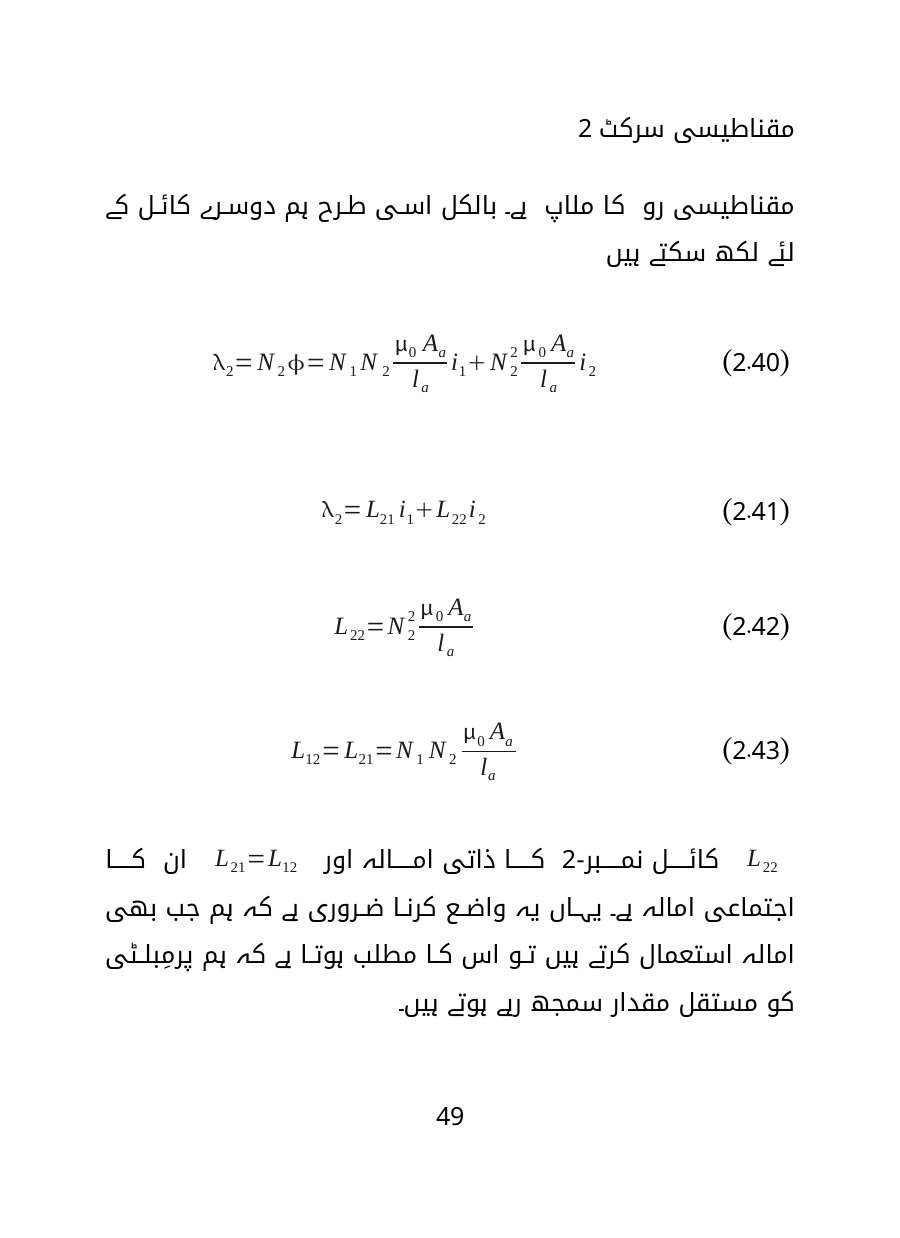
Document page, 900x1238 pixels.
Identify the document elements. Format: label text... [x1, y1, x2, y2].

table_header (2.42) [694, 588, 795, 678]
table_header (2.41) [693, 482, 795, 554]
text کائل نمبر-2 کا ذاتی امالہ اور ان کا اجتماعی امالہ ہے۔ یہاں یہ واضع کرنا ضروری ہے کہ ہم جب بھی امالہ استعمال کرتے ہیں تو اس کا مطلب ہوتا ہے کہ ہم پرمِبلٹی کو مستقل مقدار سمجھ رہے ہوتے ہیں۔ [105, 837, 795, 1026]
table_header [105, 712, 692, 803]
table_header (2.43) [693, 712, 795, 803]
text ہیں۔ یہاںپہلے کائل کی ذاتی امالہ ہے اوراِس کائل کی اپنے برقی روسے پیدا مقناطیسی رو کے ساتھ ملاپ ہے۔ اِن دونوں کائل کا مشترکہ امالہ ہے اور کائل نمبر-1 کے ساتھ برقی رو کی وجہ سے پیدا کردہ مقناطیسی رو کا ملاپ ہے۔ بالکل اسی طرح ہم دوسرے کائل کے لئے لکھ سکتے ہیں [105, 182, 795, 277]
table_header [105, 482, 692, 554]
table_header (2.40) [694, 324, 795, 414]
table_header [105, 324, 694, 414]
table_header [105, 588, 694, 678]
